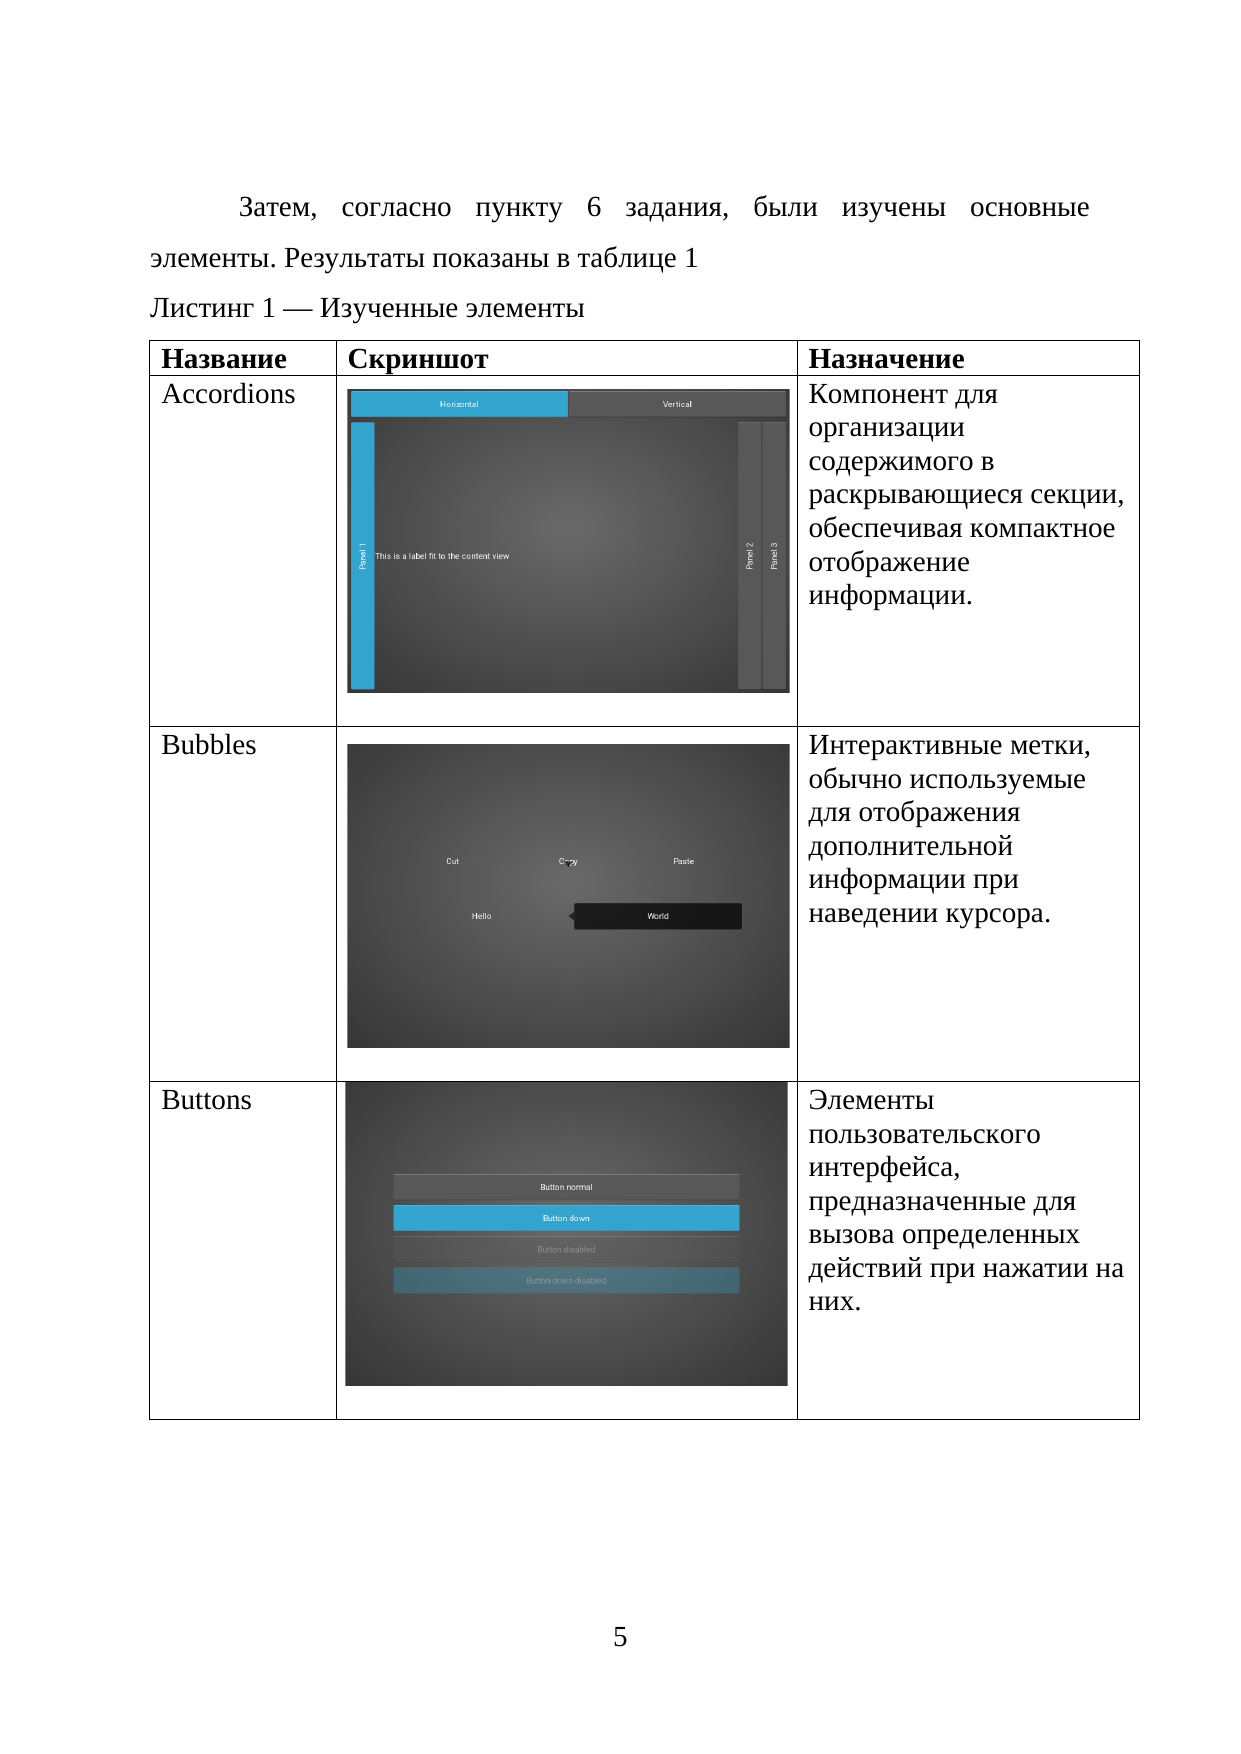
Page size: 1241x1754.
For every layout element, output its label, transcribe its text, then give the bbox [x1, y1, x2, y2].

table_header Название [150, 341, 336, 375]
table_header Назначение [798, 341, 1139, 375]
table_cell [337, 727, 797, 1081]
table_cell Bubbles [150, 727, 336, 1081]
table_cell Компонент для организации содержимого в раскрывающиеся секции, обеспечивая компактное отображение информации. [798, 376, 1139, 726]
table_cell [337, 376, 797, 726]
table_cell Элементы пользовательского интерфейса, предназначенные для вызова определенных действий при нажатии на них. [798, 1082, 1139, 1419]
picture [345, 1082, 788, 1386]
picture [347, 389, 790, 693]
table_header Скриншот [337, 341, 797, 375]
table_cell Интерактивные метки, обычно используемые для отображения дополнительной информации при наведении курсора. [798, 727, 1139, 1081]
picture [347, 744, 790, 1048]
text Листинг 1 — Изученные элементы [150, 290, 1090, 324]
table_cell Accordions [150, 376, 336, 726]
text Затем, согласно пункту 6 задания, были изучены основные элементы. Результаты показаны в таблице 1 [150, 189, 1090, 273]
table_cell [337, 1082, 797, 1419]
table_cell Buttons [150, 1082, 336, 1419]
